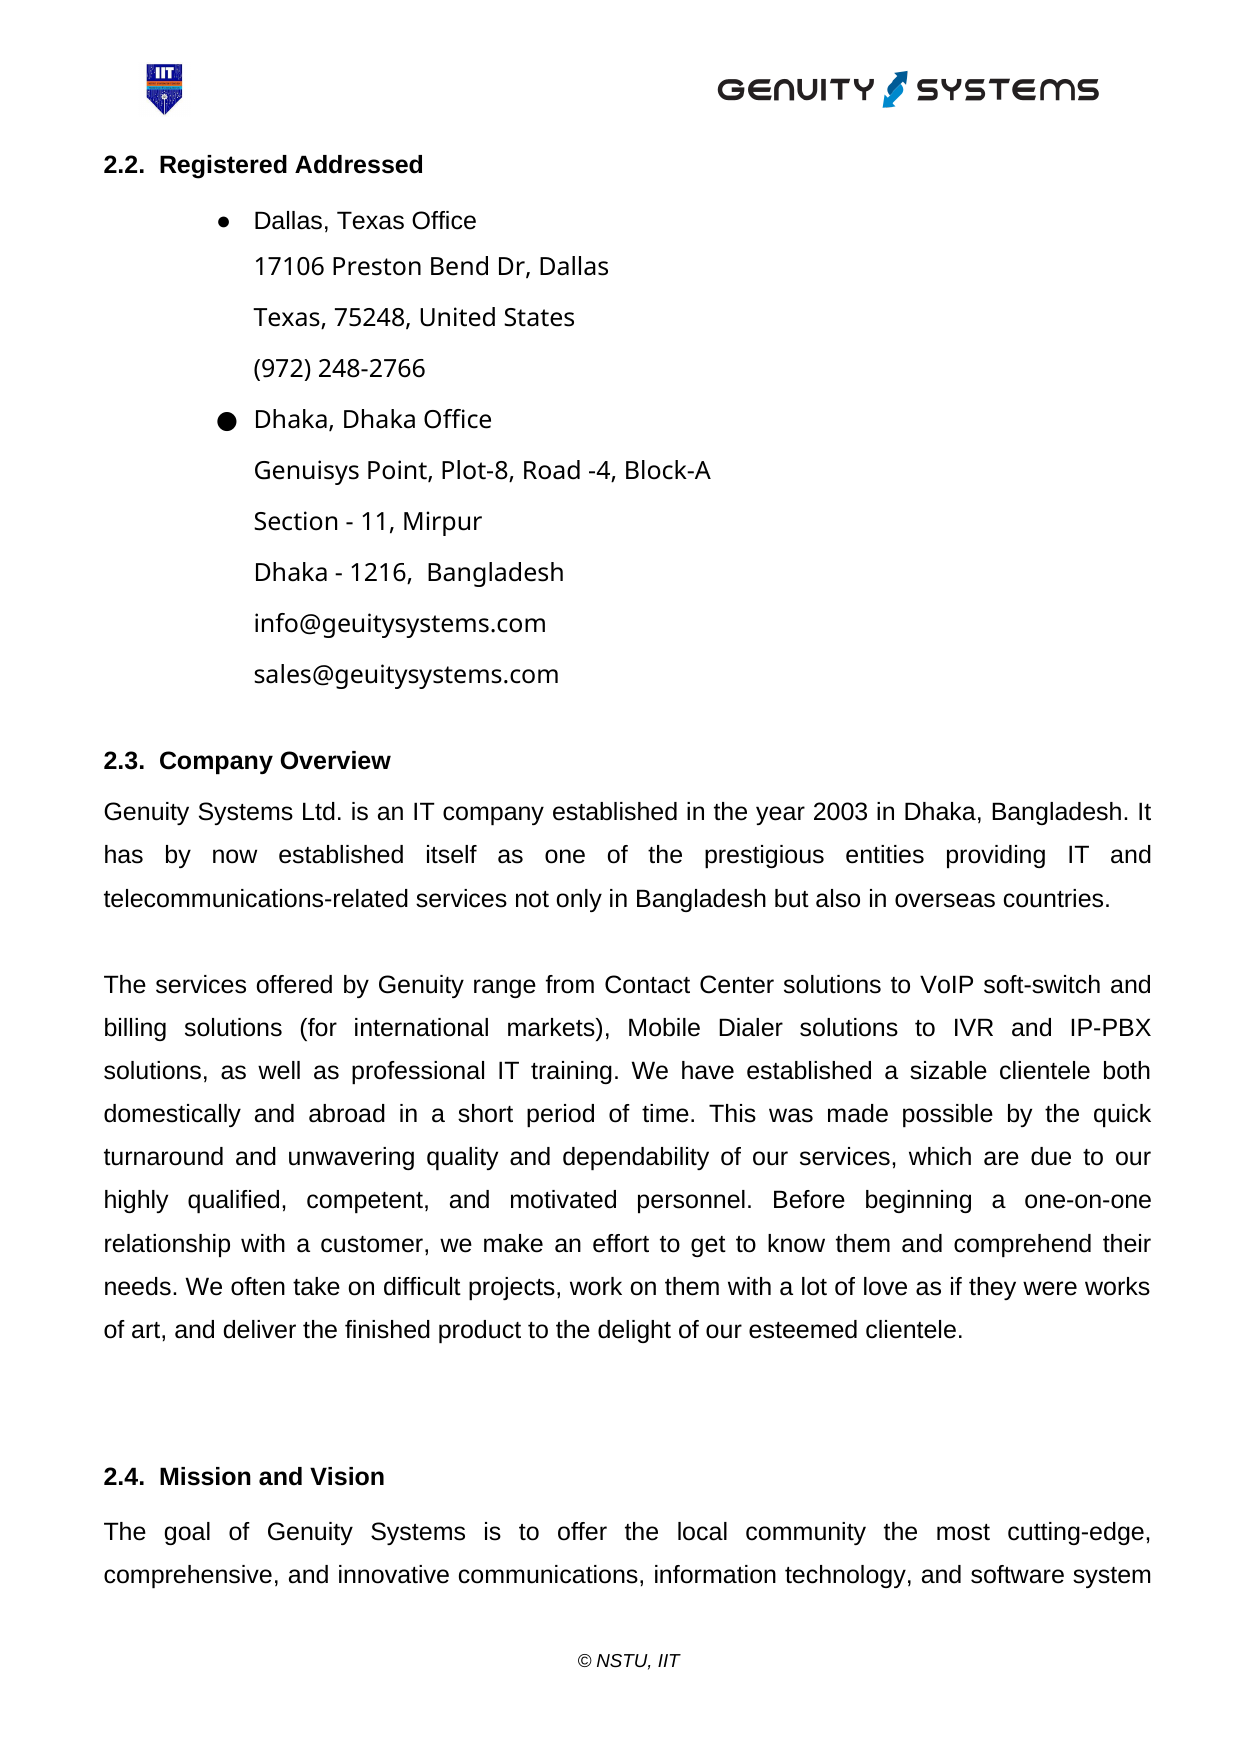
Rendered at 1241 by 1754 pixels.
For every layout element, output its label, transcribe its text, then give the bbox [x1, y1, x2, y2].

text Genuisys Point, Plot-8, Road -4, Block-A [178, 453, 1153, 487]
text Genuity Systems Ltd. is an IT company established in the year 2003 in Dhaka, Bangladesh. It has by now established itself as one of the prestigious entities providing IT and telecommunications-related services not only in Bangladesh but also in overseas countries. [103, 797, 1153, 912]
subtitle 2.4. Mission and Vision [103, 1462, 1153, 1490]
list Dallas, Texas Office [216, 206, 1153, 234]
picture [714, 70, 1101, 108]
text Section - 11, Mirpur [178, 504, 1153, 538]
text 17106 Preston Bend Dr, Dallas [178, 249, 1153, 283]
list Dhaka, Dhaka Office [216, 402, 1153, 436]
text The goal of Genuity Systems is to offer the local community the most cutting-edge, comprehensive, and innovative communications, information technology, and software system [103, 1517, 1153, 1589]
subtitle 2.3. Company Overview [103, 746, 1153, 774]
text The services offered by Genuity range from Contact Center solutions to VoIP soft-switch and billing solutions (for international markets), Mobile Dialer solutions to IVR and IP-PBX solutions, as well as professional IT training. We have established a sizable clientele both domestically and abroad in a short period of time. This was made possible by the quick turnaround and unwavering quality and dependability of our services, which are due to our highly qualified, competent, and motivated personnel. Before beginning a one-on-one relationship with a customer, we make an effort to get to know them and comprehend their needs. We often take on difficult projects, work on them with a lot of love as if they were works of art, and deliver the finished product to the delight of our esteemed clientele. [103, 970, 1153, 1343]
text Dhaka - 1216, Bangladesh [178, 555, 1153, 589]
text (972) 248-2766 [178, 351, 1153, 385]
text info@geuitysystems.com [178, 606, 1153, 640]
picture [137, 62, 192, 117]
text Texas, 75248, United States [178, 300, 1153, 334]
text sales@geuitysystems.com [178, 657, 1153, 691]
subtitle 2.2. Registered Addressed [103, 150, 1153, 179]
